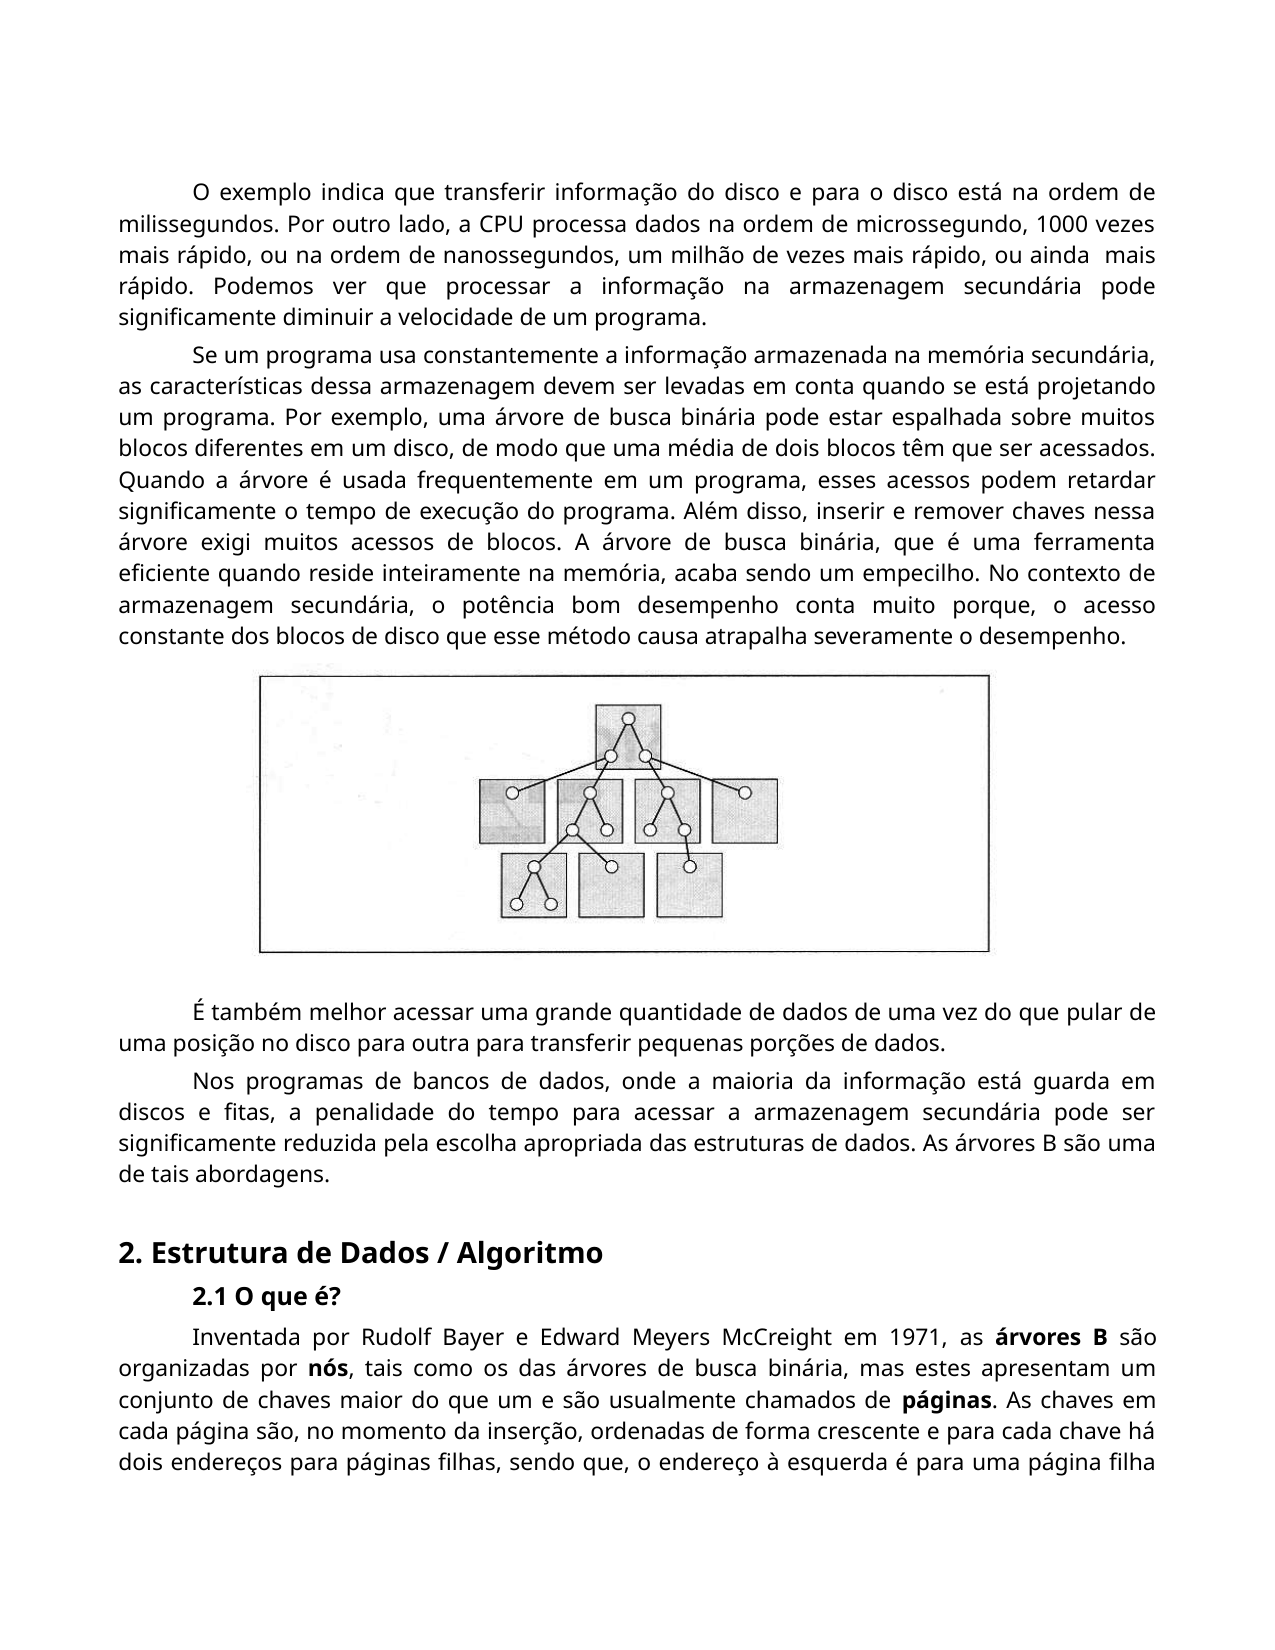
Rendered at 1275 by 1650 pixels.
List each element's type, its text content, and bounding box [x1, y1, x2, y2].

text Nos programas de bancos de dados, onde a maioria da informação está guarda em discos e fitas, a penalidade do tempo para acessar a armazenagem secundária pode ser significamente reduzida pela escolha apropriada das estruturas de dados. As árvores B são uma de tais abordagens. [118, 1064, 1157, 1189]
picture [246, 663, 1004, 747]
text O exemplo indica que transferir informação do disco e para o disco está na ordem de milissegundos. Por outro lado, a CPU processa dados na ordem de microssegundo, 1000 vezes mais rápido, ou na ordem de nanossegundos, um milhão de vezes mais rápido, ou ainda mais rápido. Podemos ver que processar a informação na armazenagem secundária pode significamente diminuir a velocidade de um programa. [118, 176, 1157, 333]
text 2.1 O que é? [118, 1278, 1157, 1312]
text 2. Estrutura de Dados / Algoritmo [118, 1233, 1157, 1272]
text Inventada por Rudolf Bayer e Edward Meyers McCreight em 1971, as árvores B são organizadas por nós, tais como os das árvores de busca binária, mas estes apresentam um conjunto de chaves maior do que um e são usualmente chamados de páginas. As chaves em cada página são, no momento da inserção, ordenadas de forma crescente e para cada chave há dois endereços para páginas filhas, sendo que, o endereço à esquerda é para uma página filha [118, 1318, 1157, 1477]
text Se um programa usa constantemente a informação armazenada na memória secundária, as características dessa armazenagem devem ser levadas em conta quando se está projetando um programa. Por exemplo, uma árvore de busca binária pode estar espalhada sobre muitos blocos diferentes em um disco, de modo que uma média de dois blocos têm que ser acessados. Quando a árvore é usada frequentemente em um programa, esses acessos podem retardar significamente o tempo de execução do programa. Além disso, inserir e remover chaves nessa árvore exigi muitos acessos de blocos. A árvore de busca binária, que é uma ferramenta eficiente quando reside inteiramente na memória, acaba sendo um empecilho. No contexto de armazenagem secundária, o potência bom desempenho conta muito porque, o acesso constante dos blocos de disco que esse método causa atrapalha severamente o desempenho. [118, 338, 1157, 651]
text É também melhor acessar uma grande quantidade de dados de uma vez do que pular de uma posição no disco para outra para transferir pequenas porções de dados. [118, 996, 1157, 1059]
